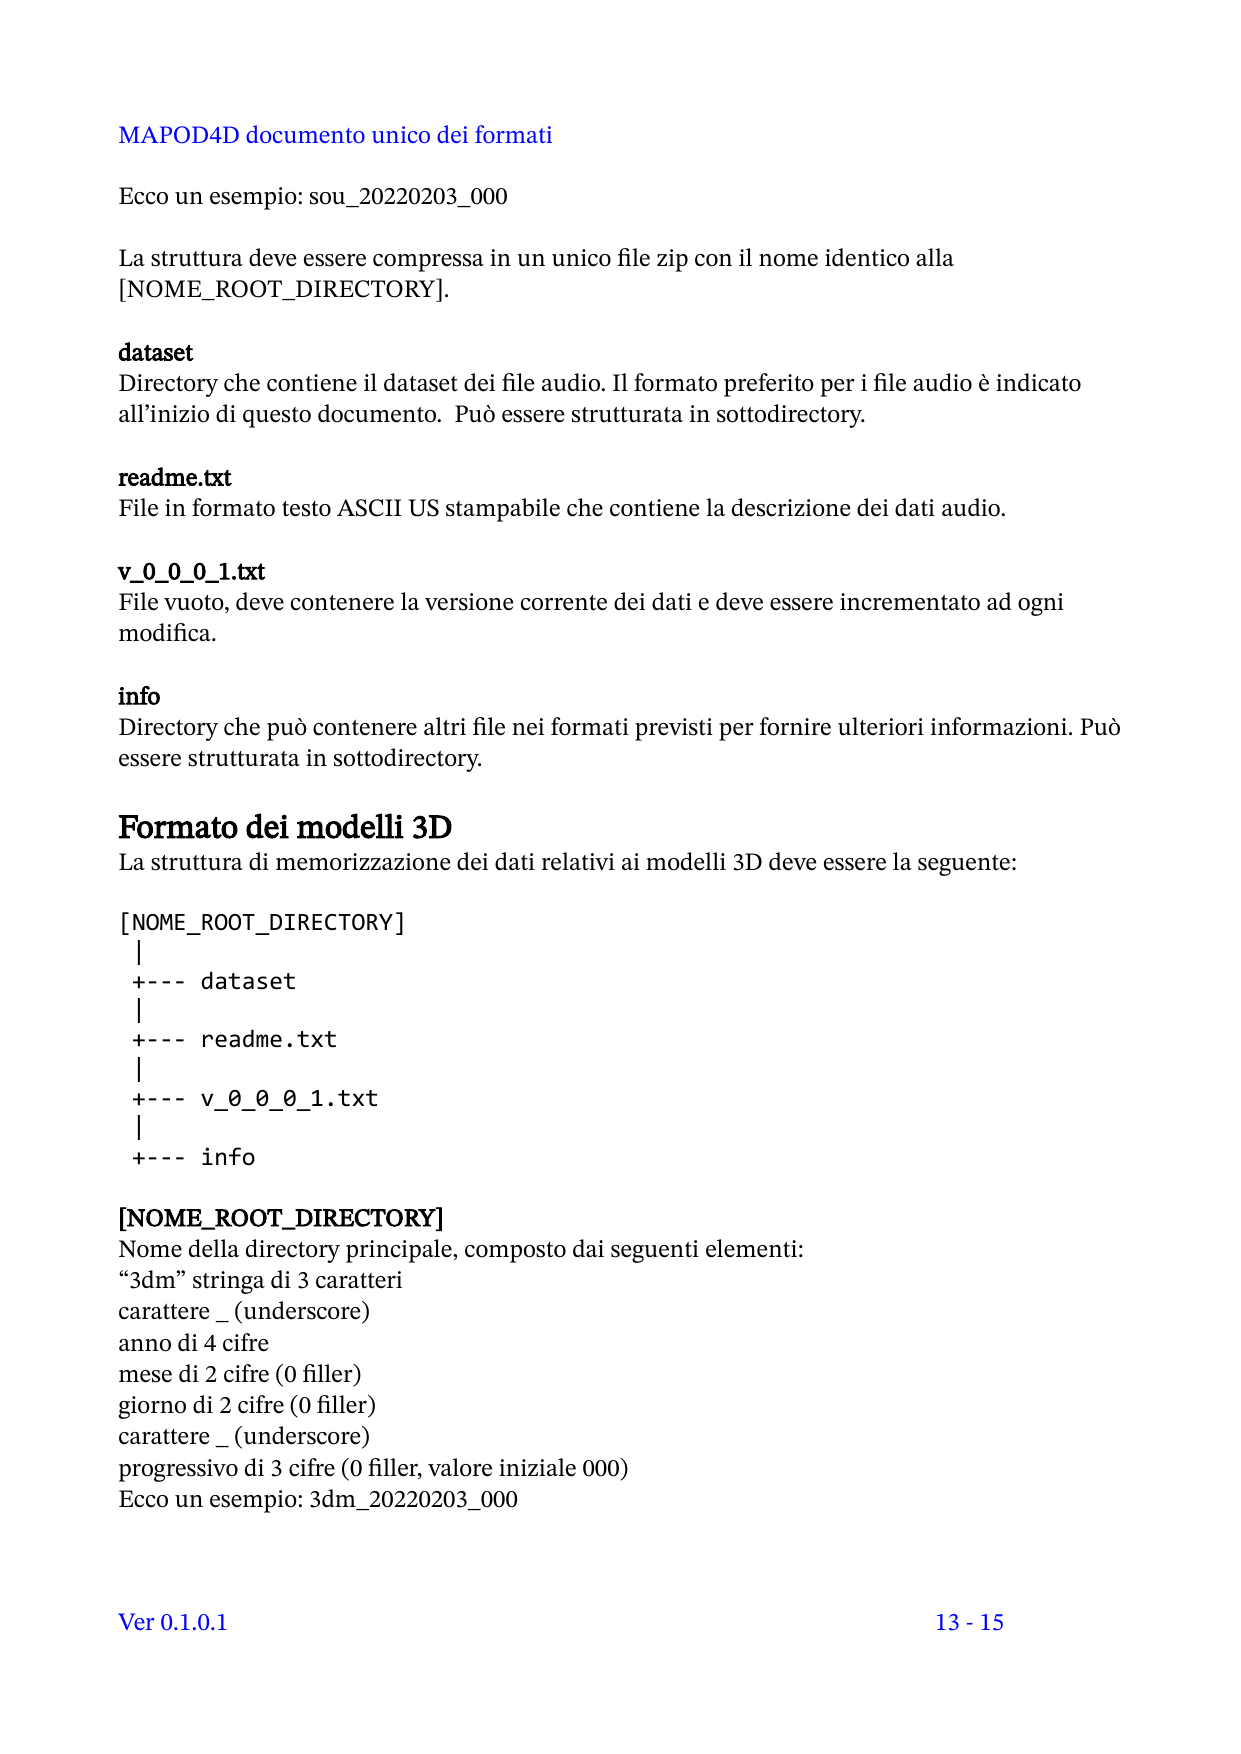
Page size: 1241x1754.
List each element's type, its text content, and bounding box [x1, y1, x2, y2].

text [NOME_ROOT_DIRECTORY] [118, 1201, 1122, 1232]
text progressivo di 3 cifre (0 filler, valore iniziale 000) [118, 1451, 1122, 1482]
text | [118, 937, 1122, 967]
text File in formato testo ASCII US stampabile che contiene la descrizione dei dati audio. [118, 491, 1122, 523]
text Formato dei modelli 3D [118, 804, 1122, 846]
text +--- v_0_0_0_1.txt [118, 1084, 1122, 1113]
text v_0_0_0_1.txt [118, 554, 1122, 585]
text dataset [118, 335, 1122, 366]
text | [118, 1054, 1122, 1084]
text anno di 4 cifre [118, 1326, 1122, 1357]
text +--- readme.txt [118, 1025, 1122, 1054]
text | [118, 996, 1122, 1025]
text mese di 2 cifre (0 filler) [118, 1357, 1122, 1388]
text Nome della directory principale, composto dai seguenti elementi: [118, 1232, 1122, 1263]
text carattere _ (underscore) [118, 1294, 1122, 1326]
text Ecco un esempio: sou_20220203_000 [118, 179, 1122, 210]
text +--- dataset [118, 967, 1122, 996]
text La struttura di memorizzazione dei dati relativi ai modelli 3D deve essere la seguente: [118, 846, 1122, 877]
text [NOME_ROOT_DIRECTORY] [118, 908, 1122, 937]
text Directory che può contenere altri file nei formati previsti per fornire ulteriori informazioni. Può essere strutturata in sottodirectory. [118, 710, 1122, 773]
text carattere _ (underscore) [118, 1419, 1122, 1451]
text Directory che contiene il dataset dei file audio. Il formato preferito per i file audio è indicato all’inizio di questo documento. Può essere strutturata in sottodirectory. [118, 366, 1122, 429]
text info [118, 679, 1122, 710]
text La struttura deve essere compressa in un unico file zip con il nome identico alla [NOME_ROOT_DIRECTORY]. [118, 241, 1122, 304]
text File vuoto, deve contenere la versione corrente dei dati e deve essere incrementato ad ogni modifica. [118, 585, 1122, 648]
text “3dm” stringa di 3 caratteri [118, 1263, 1122, 1294]
text | [118, 1113, 1122, 1142]
text readme.txt [118, 460, 1122, 491]
text Ecco un esempio: 3dm_20220203_000 [118, 1482, 1122, 1513]
text giorno di 2 cifre (0 filler) [118, 1388, 1122, 1419]
text +--- info [118, 1142, 1122, 1171]
